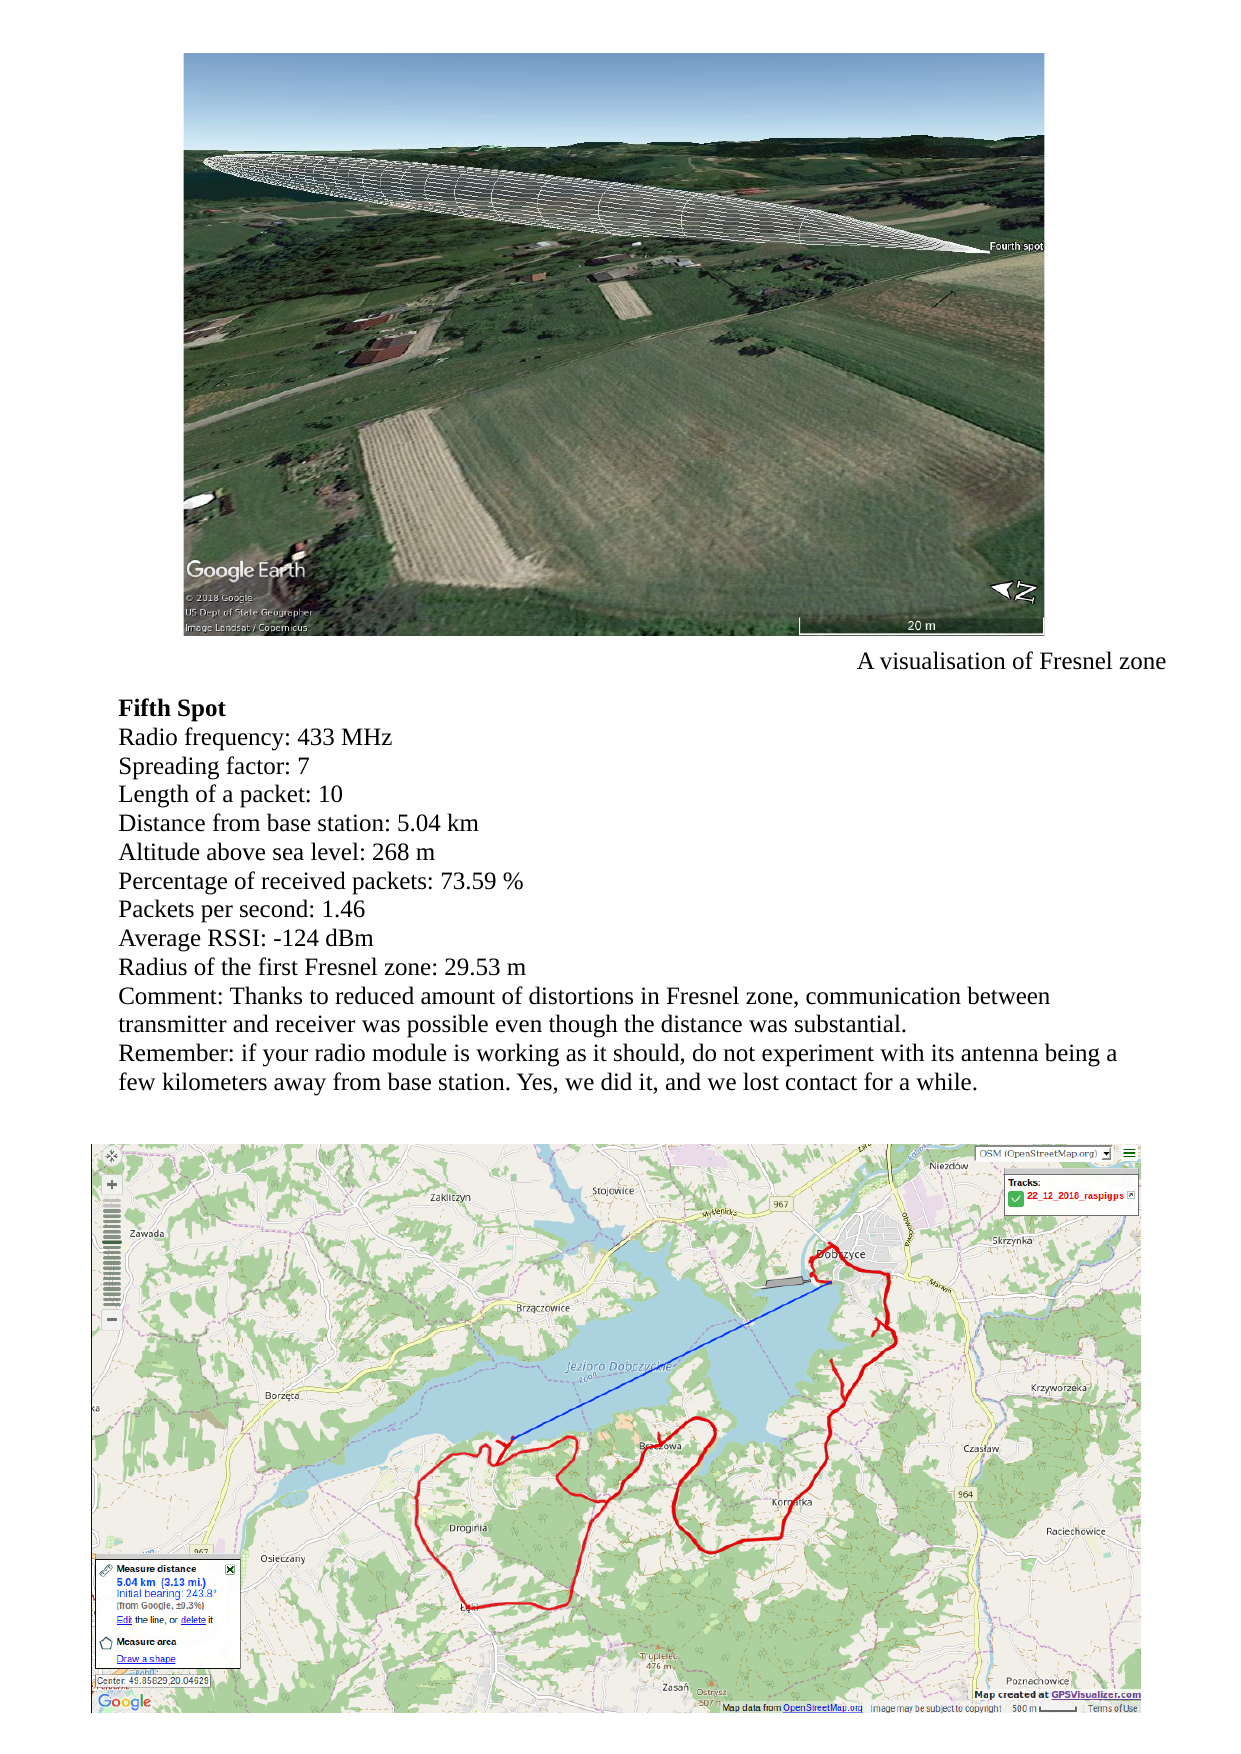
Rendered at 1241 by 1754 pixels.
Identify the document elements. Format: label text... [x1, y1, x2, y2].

text Percentage of received packets: 73.59 % [118, 866, 1122, 894]
text Distance from base station: 5.04 km [118, 808, 1122, 837]
text Radio frequency: 433 MHz [118, 722, 1122, 751]
text Comment: Thanks to reduced amount of distortions in Fresnel zone, communication between transmitter and receiver was possible even though the distance was substantial. [118, 981, 1122, 1038]
text Average RSSI: -124 dBm [118, 923, 1122, 952]
text Altitude above sea level: 268 m [118, 837, 1122, 866]
picture [91, 1144, 1142, 1713]
text Packets per second: 1.46 [118, 894, 1122, 923]
text Radius of the first Fresnel zone: 29.53 m [118, 952, 1122, 981]
picture [183, 53, 1045, 636]
text Remember: if your radio module is working as it should, do not experiment with its antenna being a few kilometers away from base station. Yes, we did it, and we lost contact for a while. [118, 1038, 1122, 1096]
text Length of a packet: 10 [118, 779, 1122, 808]
text Fifth Spot [118, 693, 1122, 722]
text Spreading factor: 7 [118, 751, 1122, 779]
